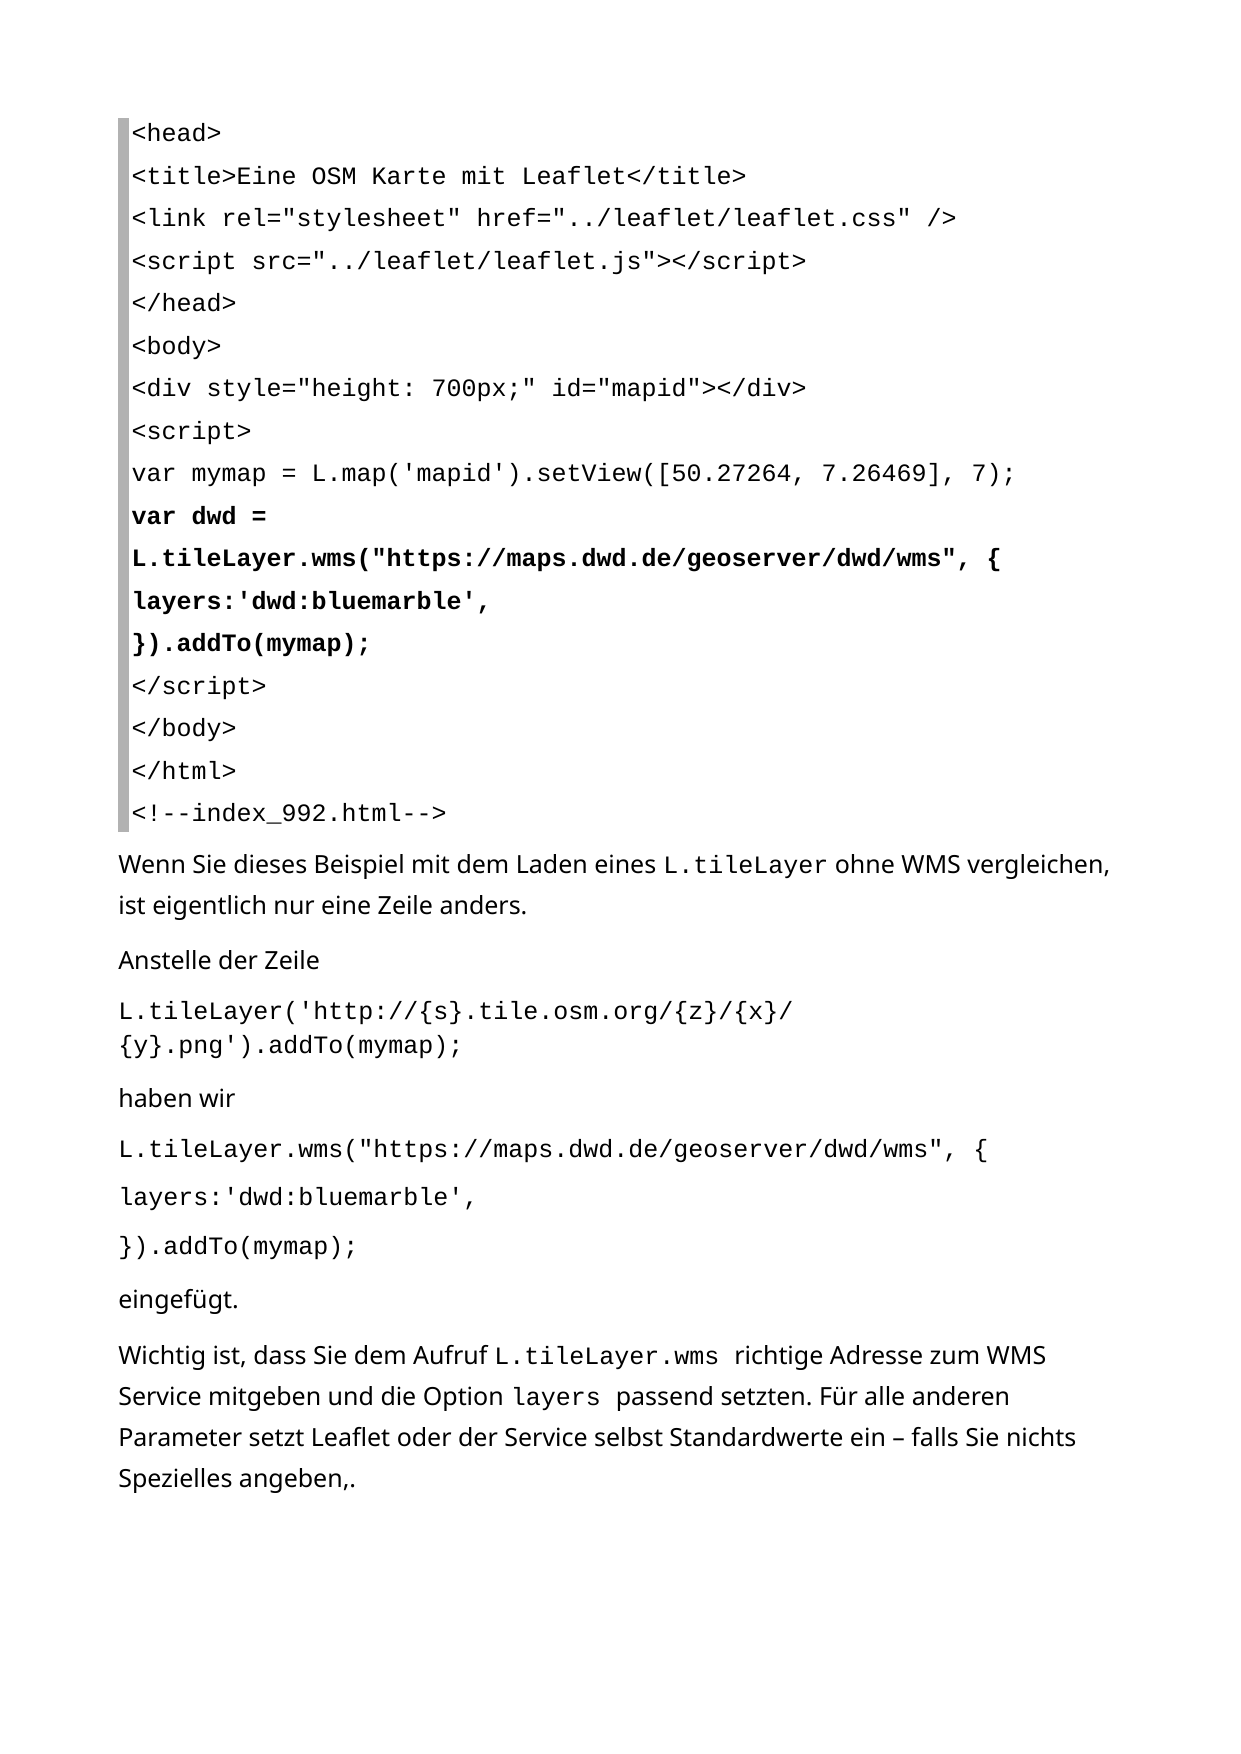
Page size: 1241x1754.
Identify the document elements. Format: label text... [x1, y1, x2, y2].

text haben wir [118, 1081, 1122, 1115]
text var mymap = L.map('mapid').setView([50.27264, 7.26469], 7); [129, 458, 1122, 489]
text layers:'dwd:bluemarble', [129, 586, 1122, 617]
text </html> [129, 756, 1122, 787]
text <script src="../leaflet/leaflet.js"></script> [129, 246, 1122, 277]
text <script> [129, 416, 1122, 447]
text eingefügt. [118, 1282, 1122, 1316]
text L.tileLayer.wms("https://maps.dwd.de/geoserver/dwd/wms", { [118, 1136, 1122, 1164]
text <title>Eine OSM Karte mit Leaflet</title> [129, 161, 1122, 192]
text Wichtig ist, dass Sie dem Aufruf L.tileLayer.wms richtige Adresse zum WMS Service mitgeben und die Option layers passend setzten. Für alle anderen Parameter setzt Leaflet oder der Service selbst Standardwerte ein – falls Sie nichts Spezielles angeben,. [118, 1337, 1122, 1494]
text <div style="height: 700px;" id="mapid"></div> [129, 373, 1122, 404]
text </head> [129, 288, 1122, 319]
text layers:'dwd:bluemarble', [118, 1185, 1122, 1213]
text <body> [129, 331, 1122, 362]
text <link rel="stylesheet" href="../leaflet/leaflet.css" /> [129, 203, 1122, 234]
text L.tileLayer('http://{s}.tile.osm.org/{z}/{x}/{y}.png').addTo(mymap); [118, 998, 1122, 1061]
text Wenn Sie dieses Beispiel mit dem Laden eines L.tileLayer ohne WMS vergleichen, ist eigentlich nur eine Zeile anders. [118, 846, 1122, 922]
text Anstelle der Zeile [118, 943, 1122, 977]
text </body> [129, 713, 1122, 744]
text }).addTo(mymap); [129, 628, 1122, 659]
text </script> [129, 671, 1122, 702]
text }).addTo(mymap); [118, 1233, 1122, 1262]
text var dwd = L.tileLayer.wms("https://maps.dwd.de/geoserver/dwd/wms", { [129, 501, 1122, 574]
text <head> [129, 118, 1122, 149]
text <!--index_992.html--> [129, 798, 1122, 832]
